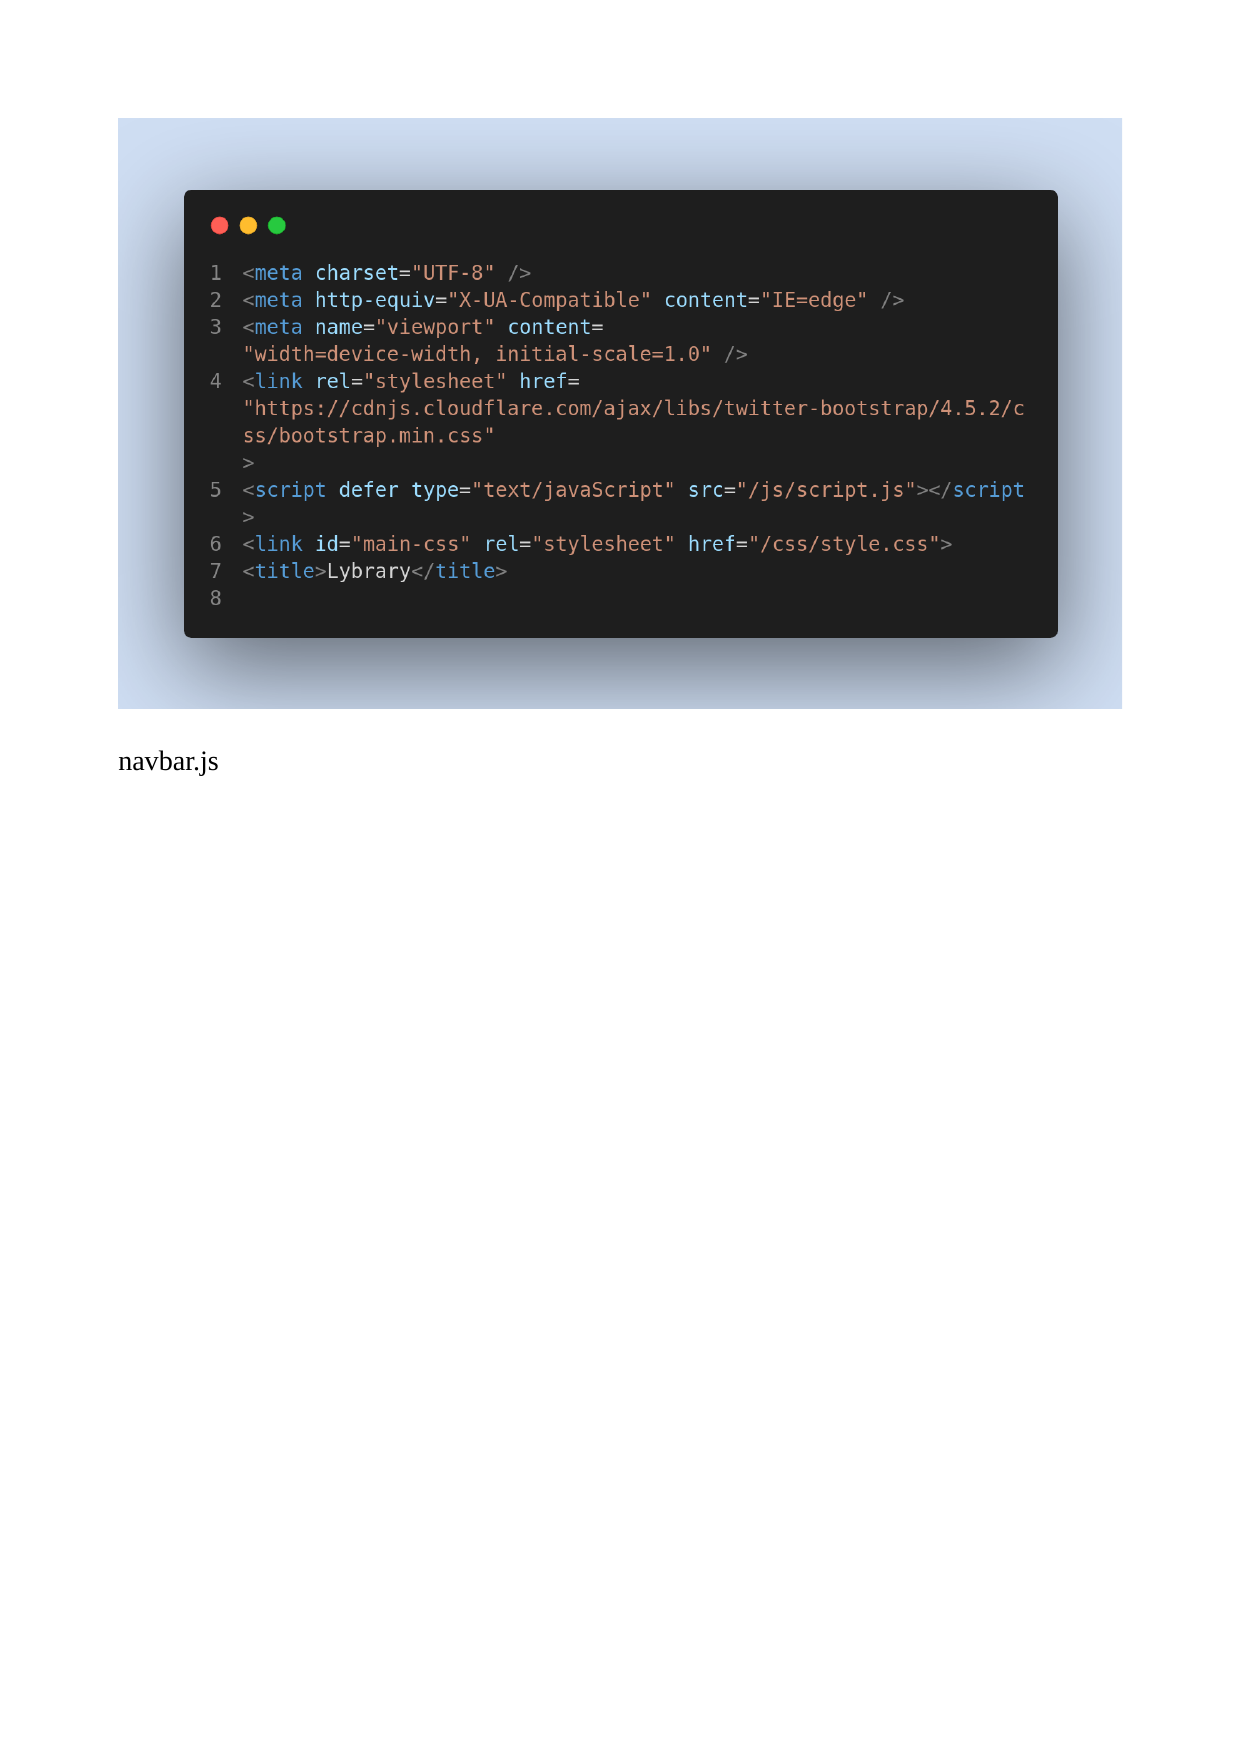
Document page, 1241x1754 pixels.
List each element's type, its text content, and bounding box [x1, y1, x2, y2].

picture [118, 118, 1123, 709]
text navbar.js [118, 744, 1122, 777]
